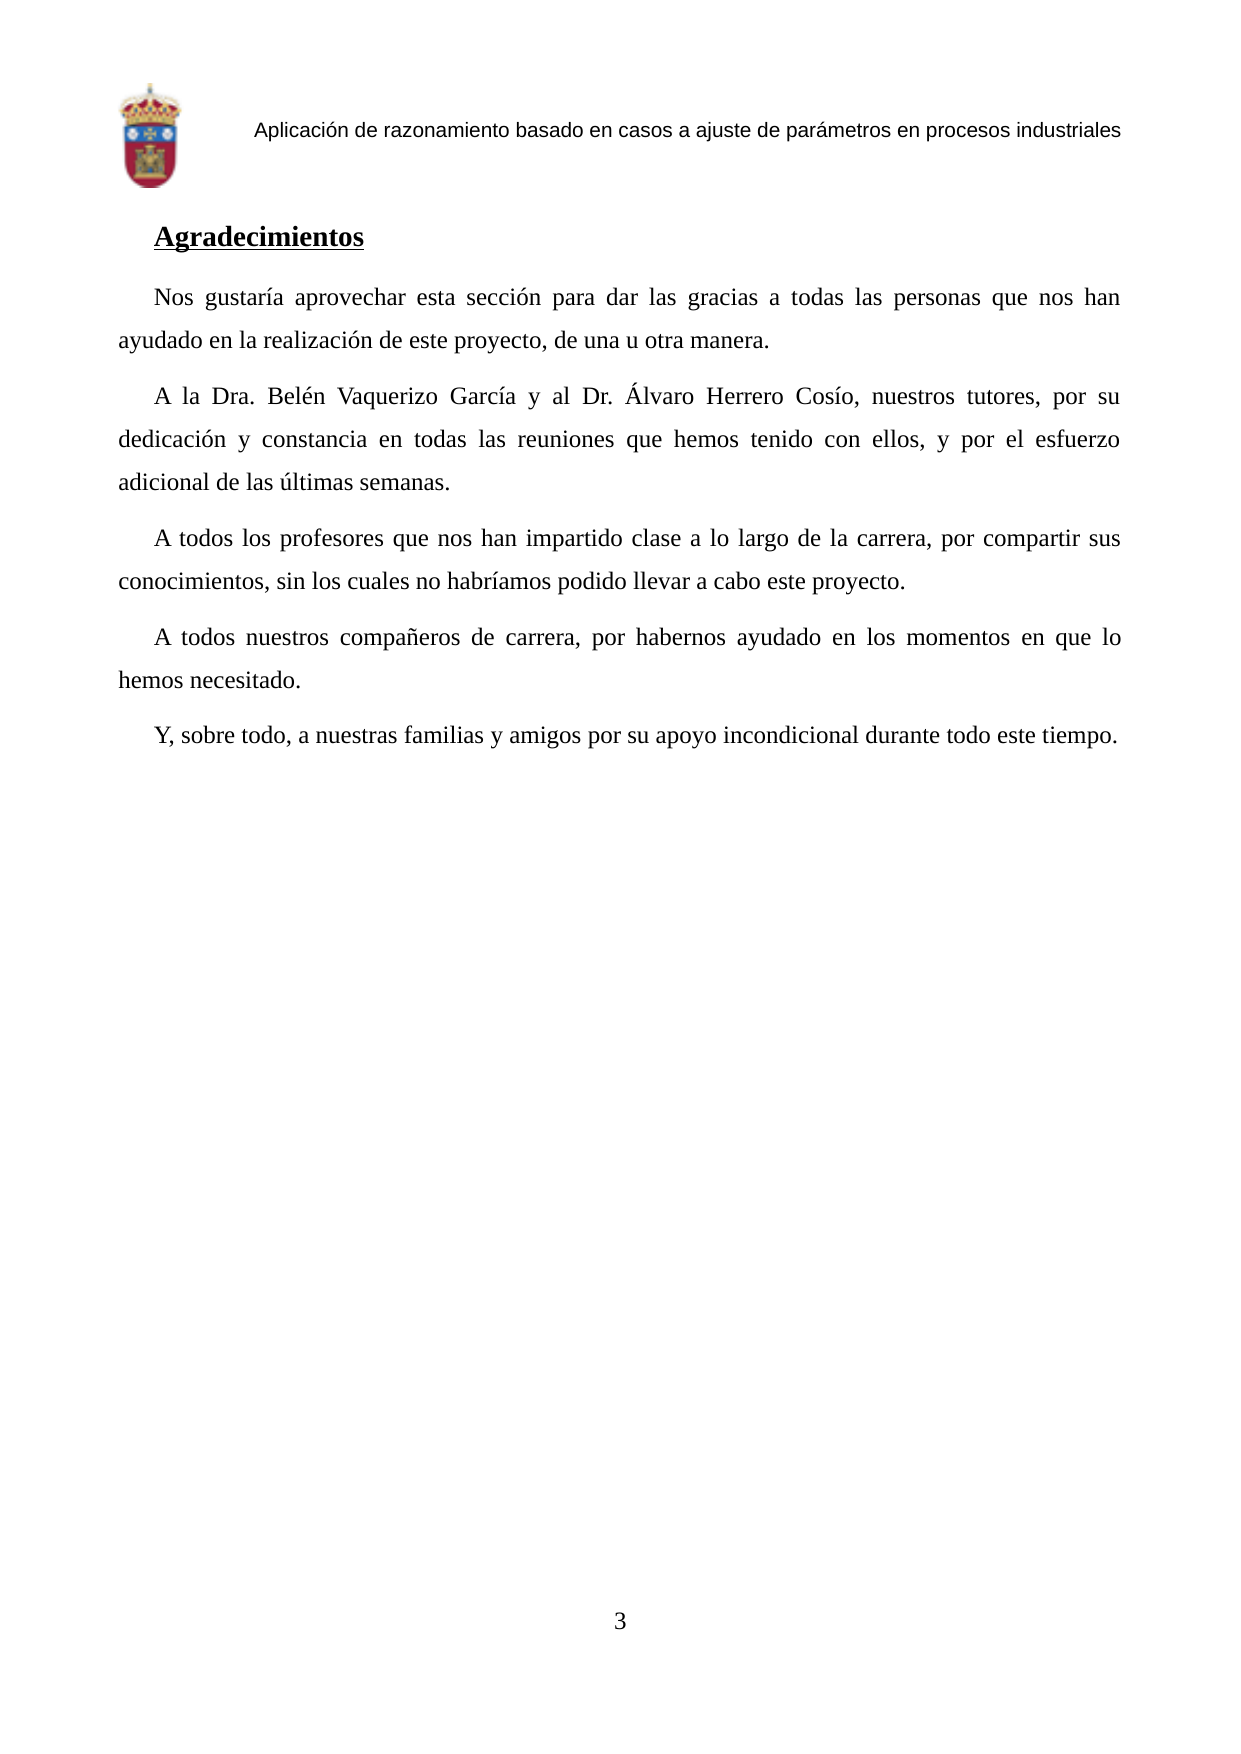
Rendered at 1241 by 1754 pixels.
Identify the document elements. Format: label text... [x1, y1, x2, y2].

text A todos nuestros compañeros de carrera, por habernos ayudado en los momentos en que lo hemos necesitado. [118, 622, 1122, 693]
text Nos gustaría aprovechar esta sección para dar las gracias a todas las personas que nos han ayudado en la realización de este proyecto, de una u otra manera. [118, 282, 1122, 354]
picture [117, 83, 184, 188]
text A todos los profesores que nos han impartido clase a lo largo de la carrera, por compartir sus conocimientos, sin los cuales no habríamos podido llevar a cabo este proyecto. [118, 523, 1122, 595]
text A la Dra. Belén Vaquerizo García y al Dr. Álvaro Herrero Cosío, nuestros tutores, por su dedicación y constancia en todas las reuniones que hemos tenido con ellos, y por el esfuerzo adicional de las últimas semanas. [118, 381, 1122, 496]
text Y, sobre todo, a nuestras familias y amigos por su apoyo incondicional durante todo este tiempo. [118, 720, 1122, 749]
text Agradecimientos [118, 219, 1122, 253]
